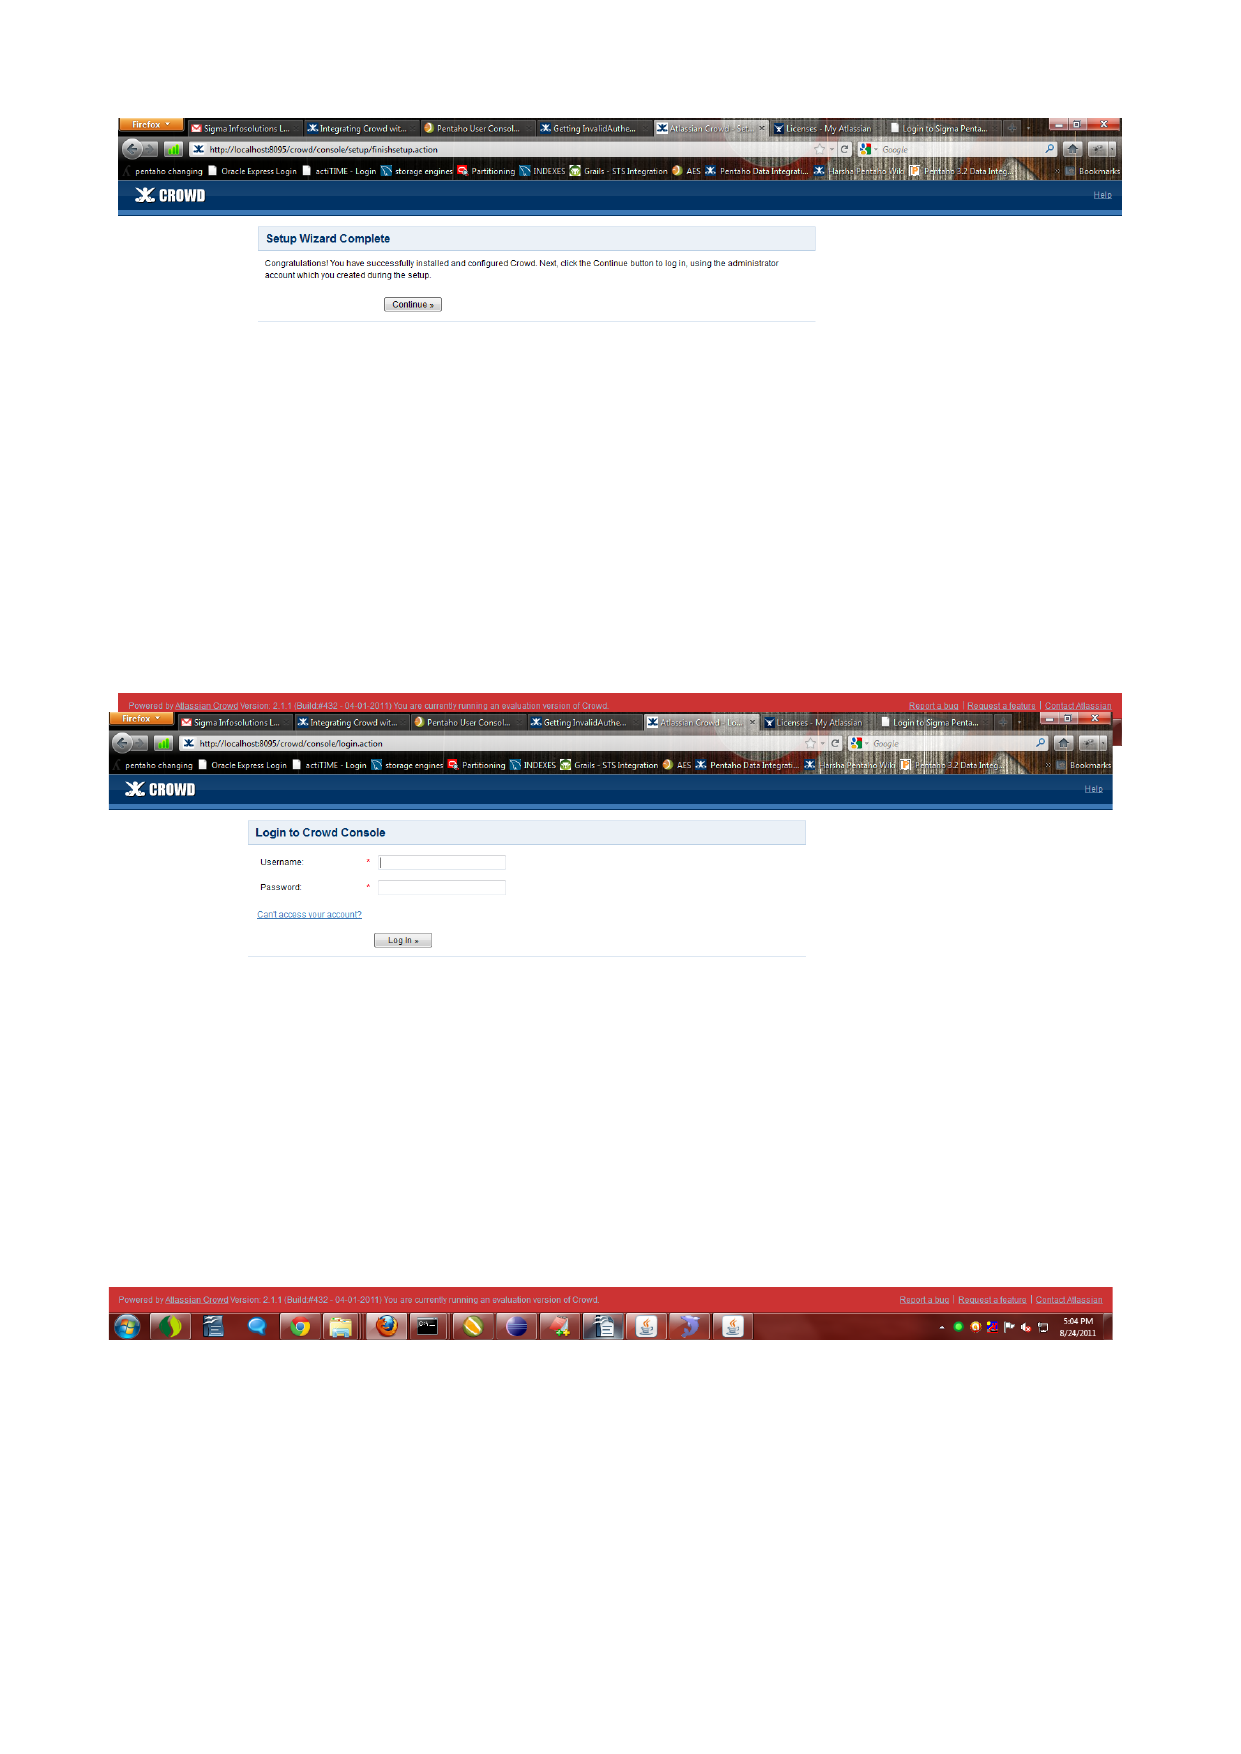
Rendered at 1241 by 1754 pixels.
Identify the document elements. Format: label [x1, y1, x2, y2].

picture [108, 118, 1122, 1340]
